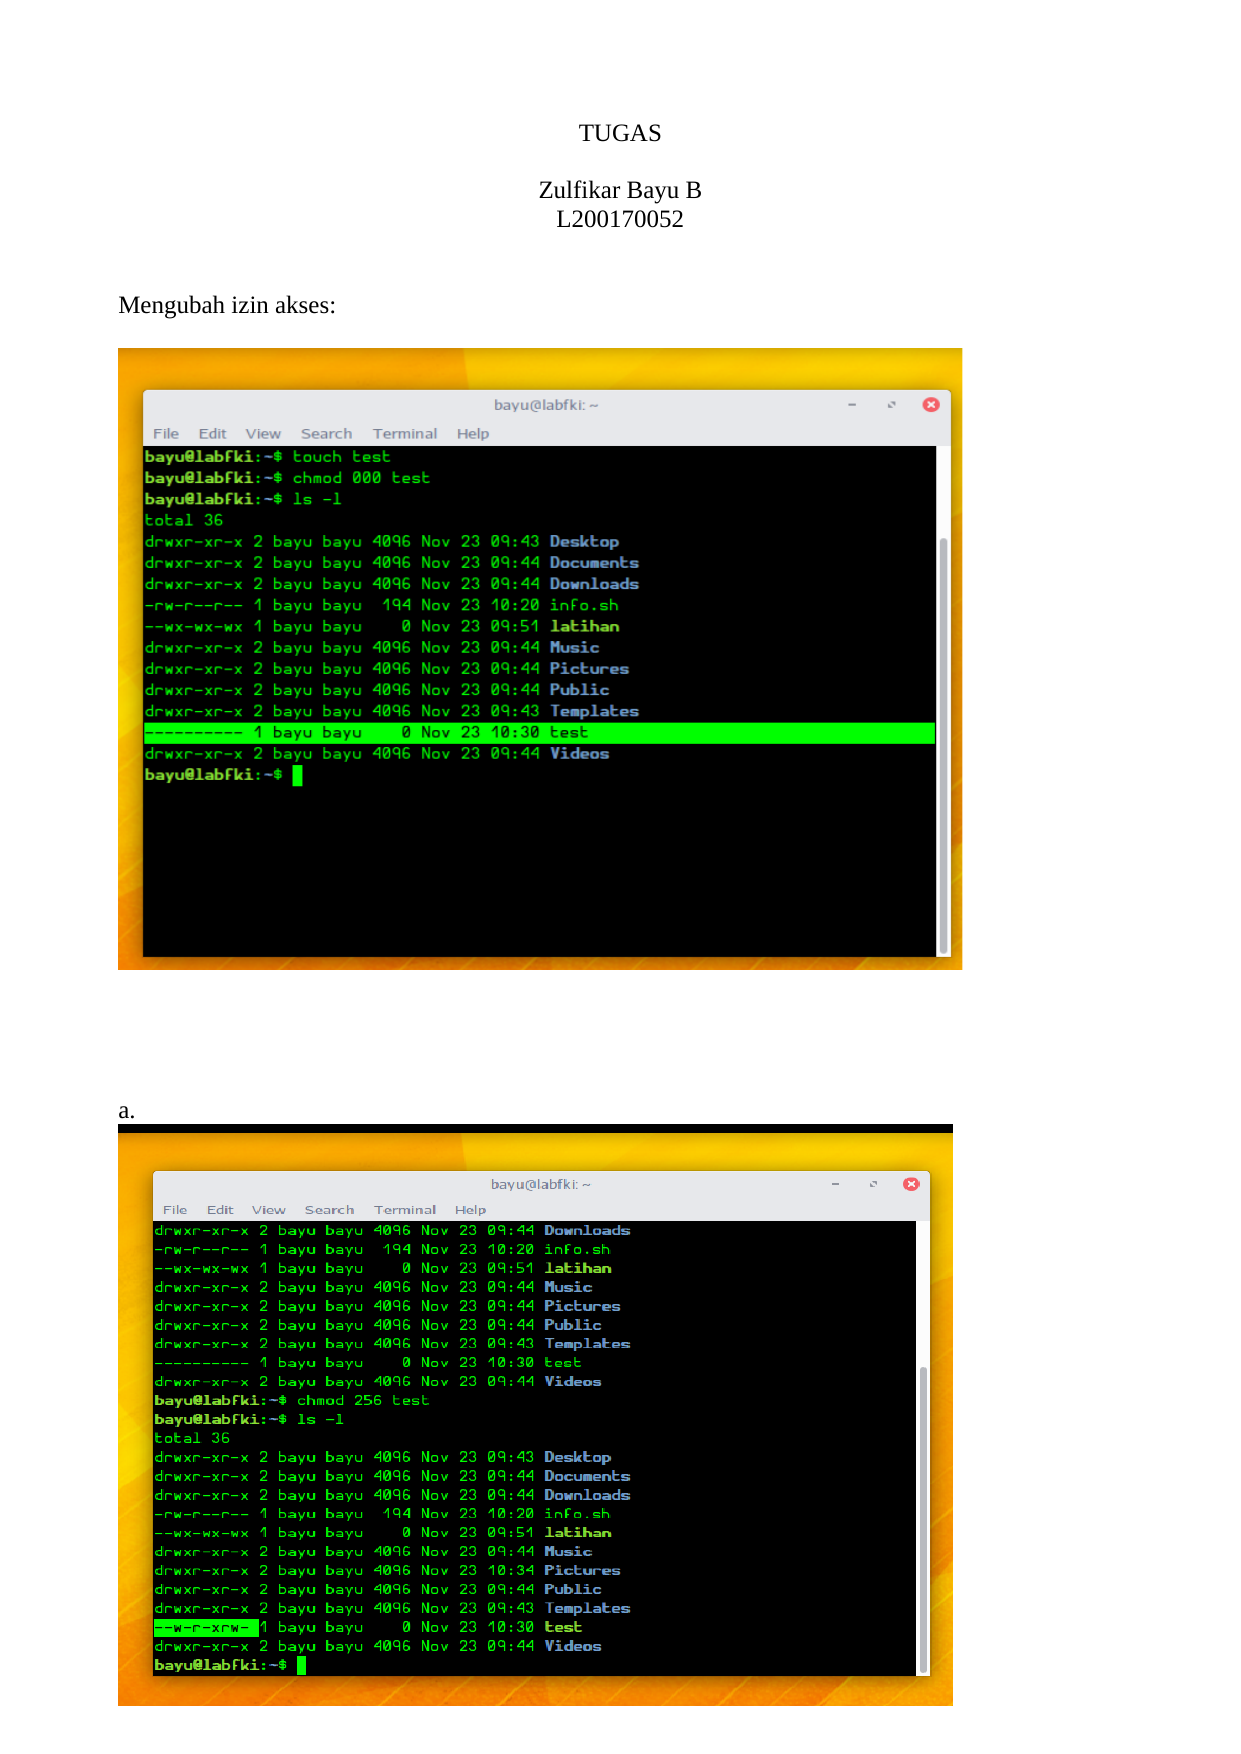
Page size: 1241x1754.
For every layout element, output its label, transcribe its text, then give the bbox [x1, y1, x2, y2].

text a. [118, 1096, 1122, 1124]
text Zulfikar Bayu B [118, 176, 1122, 204]
text TUGAS [118, 118, 1122, 147]
text L200170052 [118, 204, 1122, 233]
picture [118, 348, 963, 970]
picture [118, 1124, 953, 1706]
text Mengubah izin akses: [118, 291, 1122, 319]
